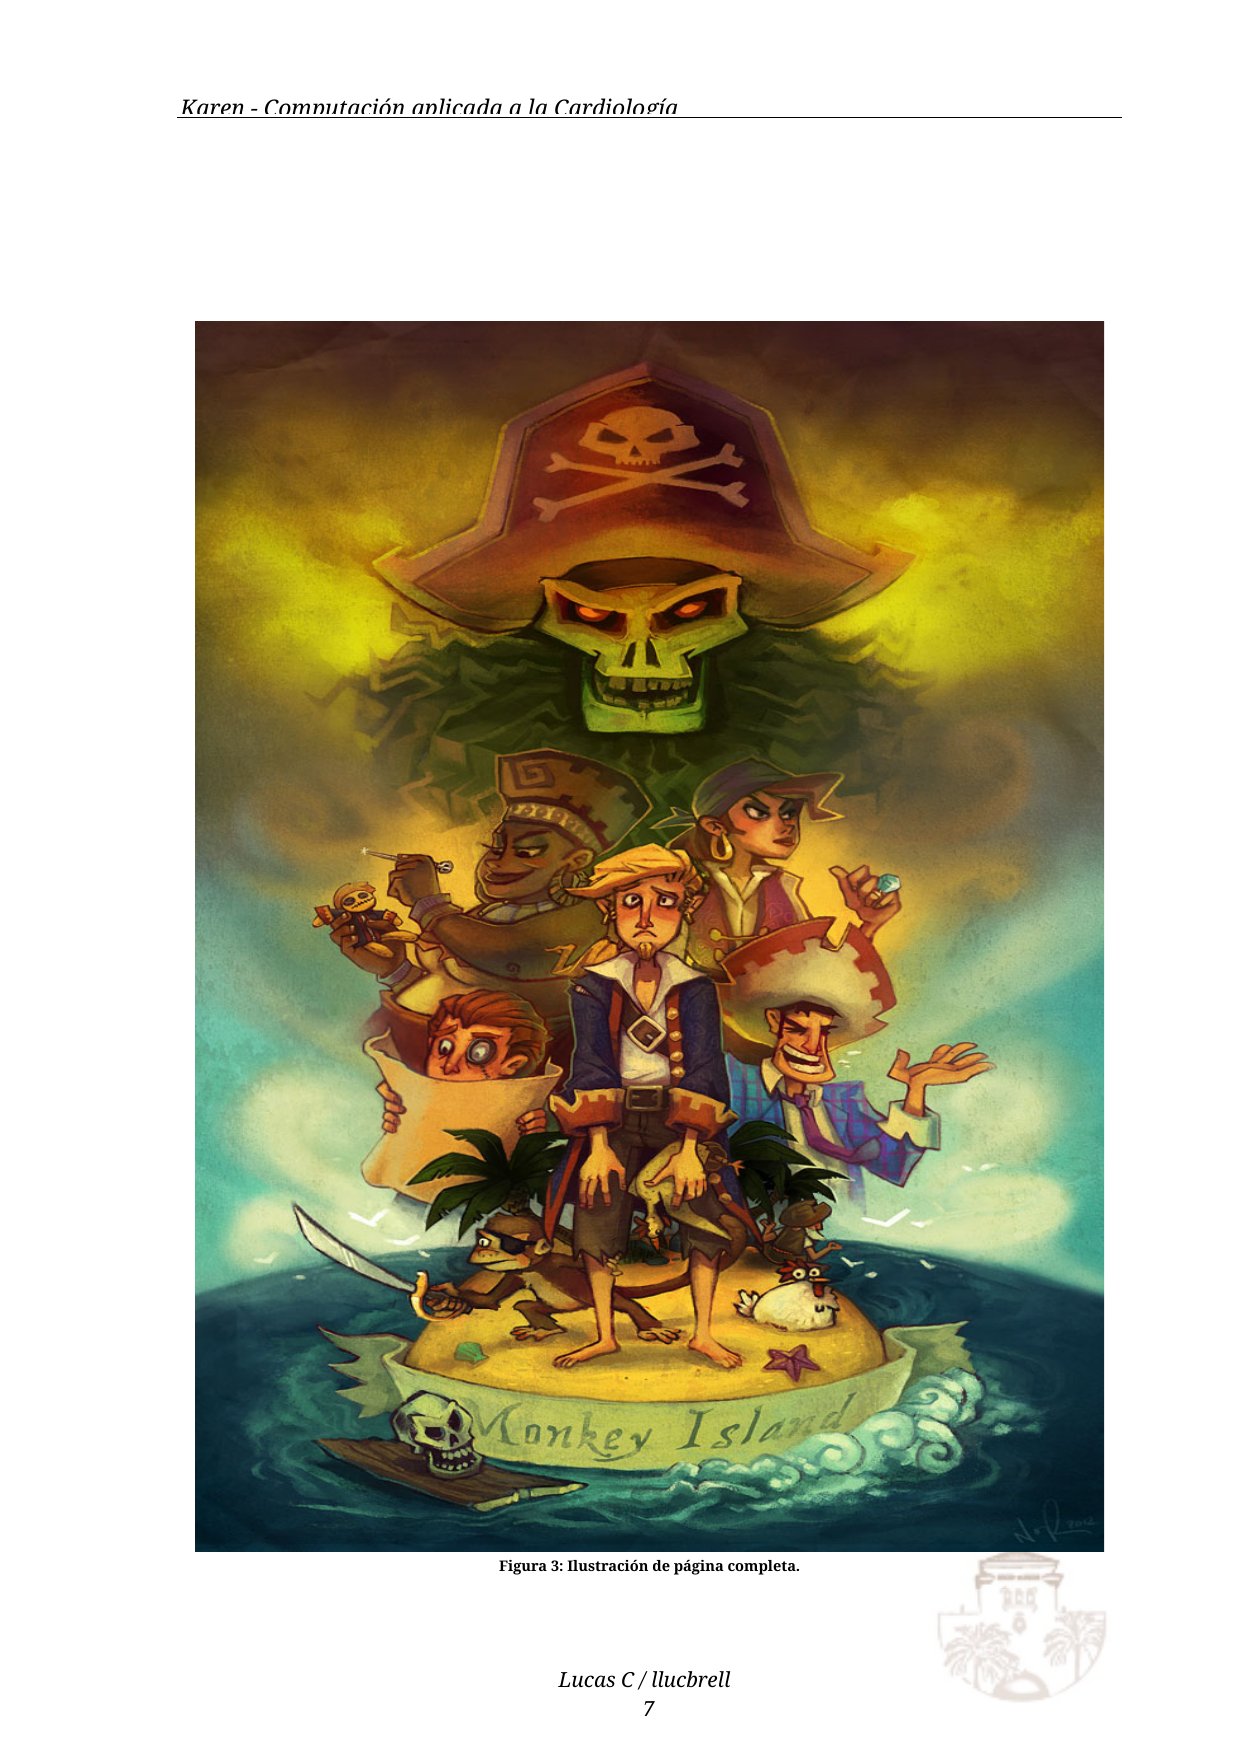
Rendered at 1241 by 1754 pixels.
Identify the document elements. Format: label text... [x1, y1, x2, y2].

text Figura 3: Ilustración de página completa. [186, 321, 1113, 1576]
picture [195, 321, 1105, 1552]
